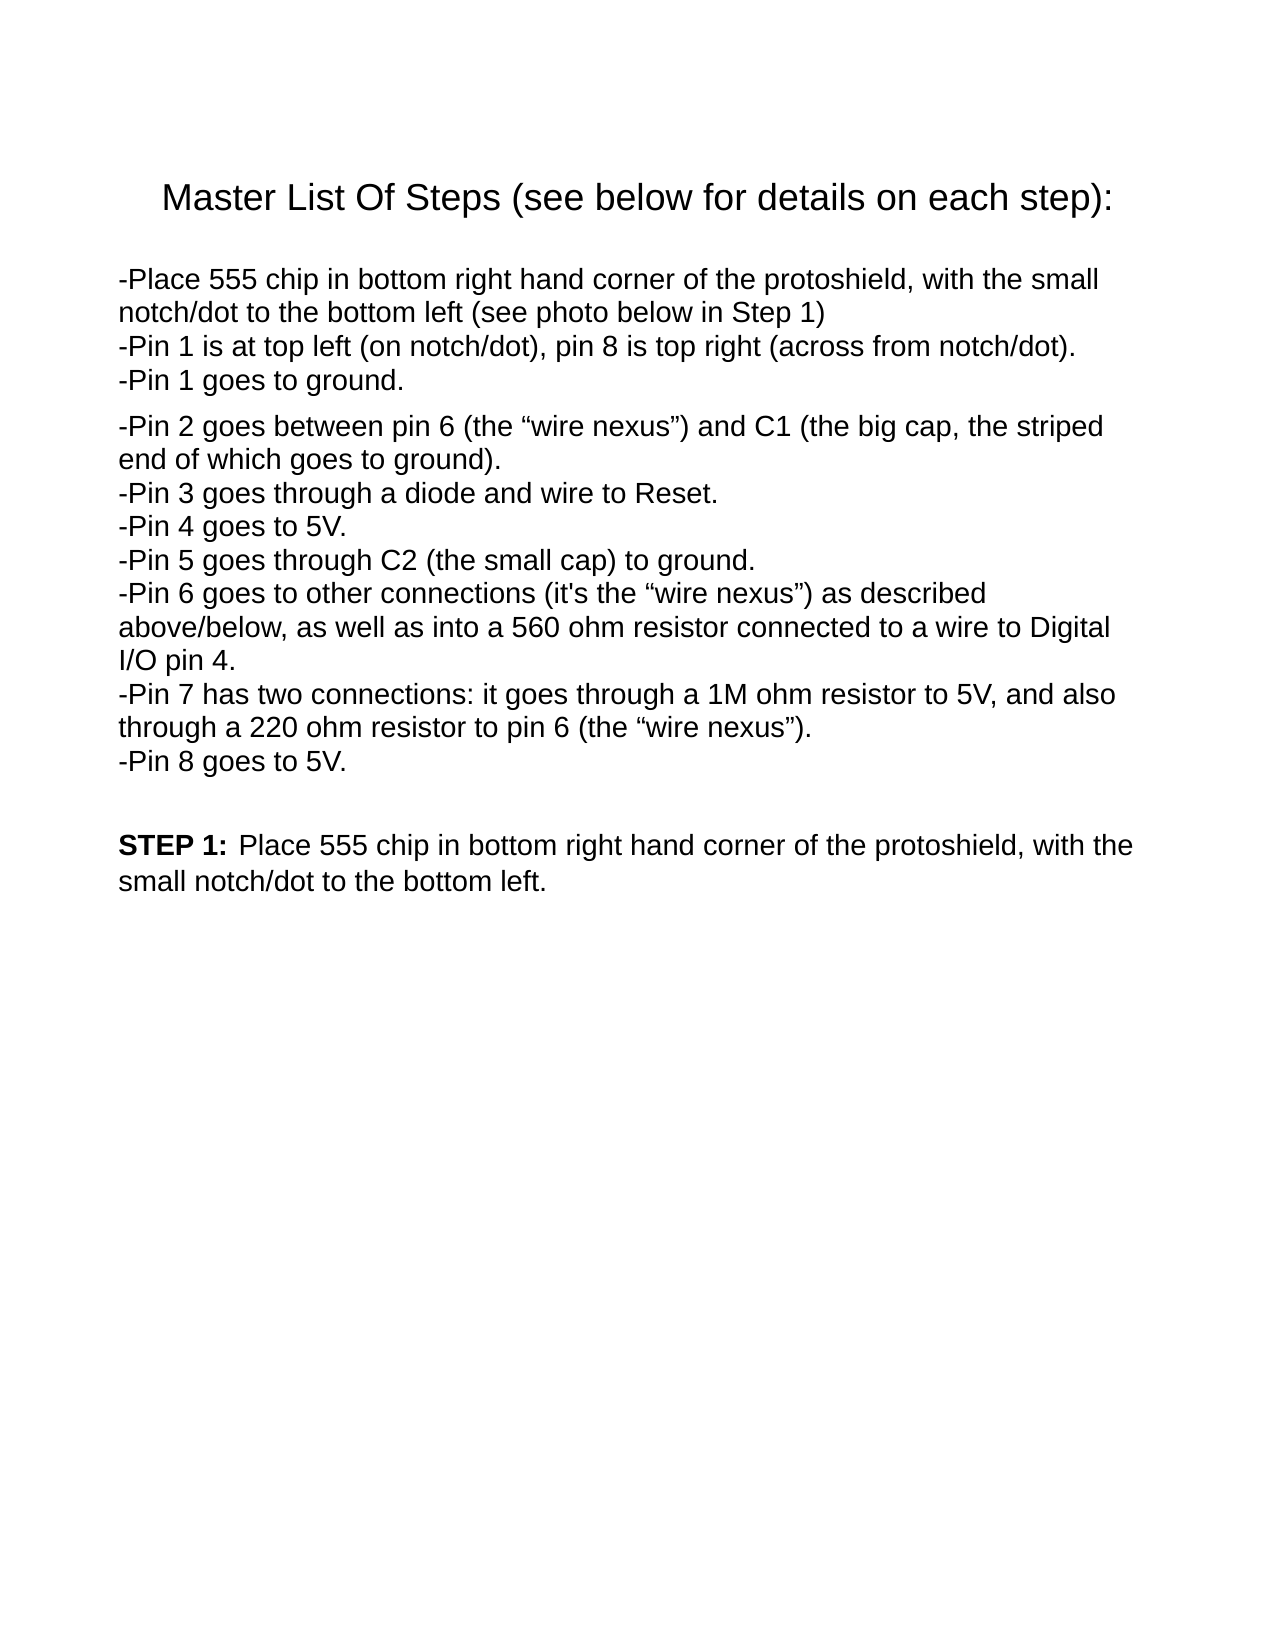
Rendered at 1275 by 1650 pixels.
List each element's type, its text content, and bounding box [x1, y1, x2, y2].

text -Pin 7 has two connections: it goes through a 1M ohm resistor to 5V, and also through a 220 ohm resistor to pin 6 (the “wire nexus”). [118, 677, 1157, 744]
text Master List Of Steps (see below for details on each step): [118, 176, 1157, 219]
text -Pin 3 goes through a diode and wire to Reset. [118, 476, 1157, 509]
text -Pin 4 goes to 5V. [118, 509, 1157, 543]
text -Pin 1 goes to ground. [118, 362, 1157, 396]
text -Pin 2 goes between pin 6 (the “wire nexus”) and C1 (the big cap, the striped end of which goes to ground). [118, 408, 1157, 476]
text -Place 555 chip in bottom right hand corner of the protoshield, with the small notch/dot to the bottom left (see photo below in Step 1) [118, 262, 1157, 329]
text -Pin 6 goes to other connections (it's the “wire nexus”) as described above/below, as well as into a 560 ohm resistor connected to a wire to Digital I/O pin 4. [118, 576, 1157, 677]
text -Pin 5 goes through C2 (the small cap) to ground. [118, 543, 1157, 576]
text STEP 1: Place 555 chip in bottom right hand corner of the protoshield, with the small notch/dot to the bottom left. [118, 821, 1157, 897]
text -Pin 8 goes to 5V. [118, 744, 1157, 777]
text -Pin 1 is at top left (on notch/dot), pin 8 is top right (across from notch/dot). [118, 329, 1157, 362]
